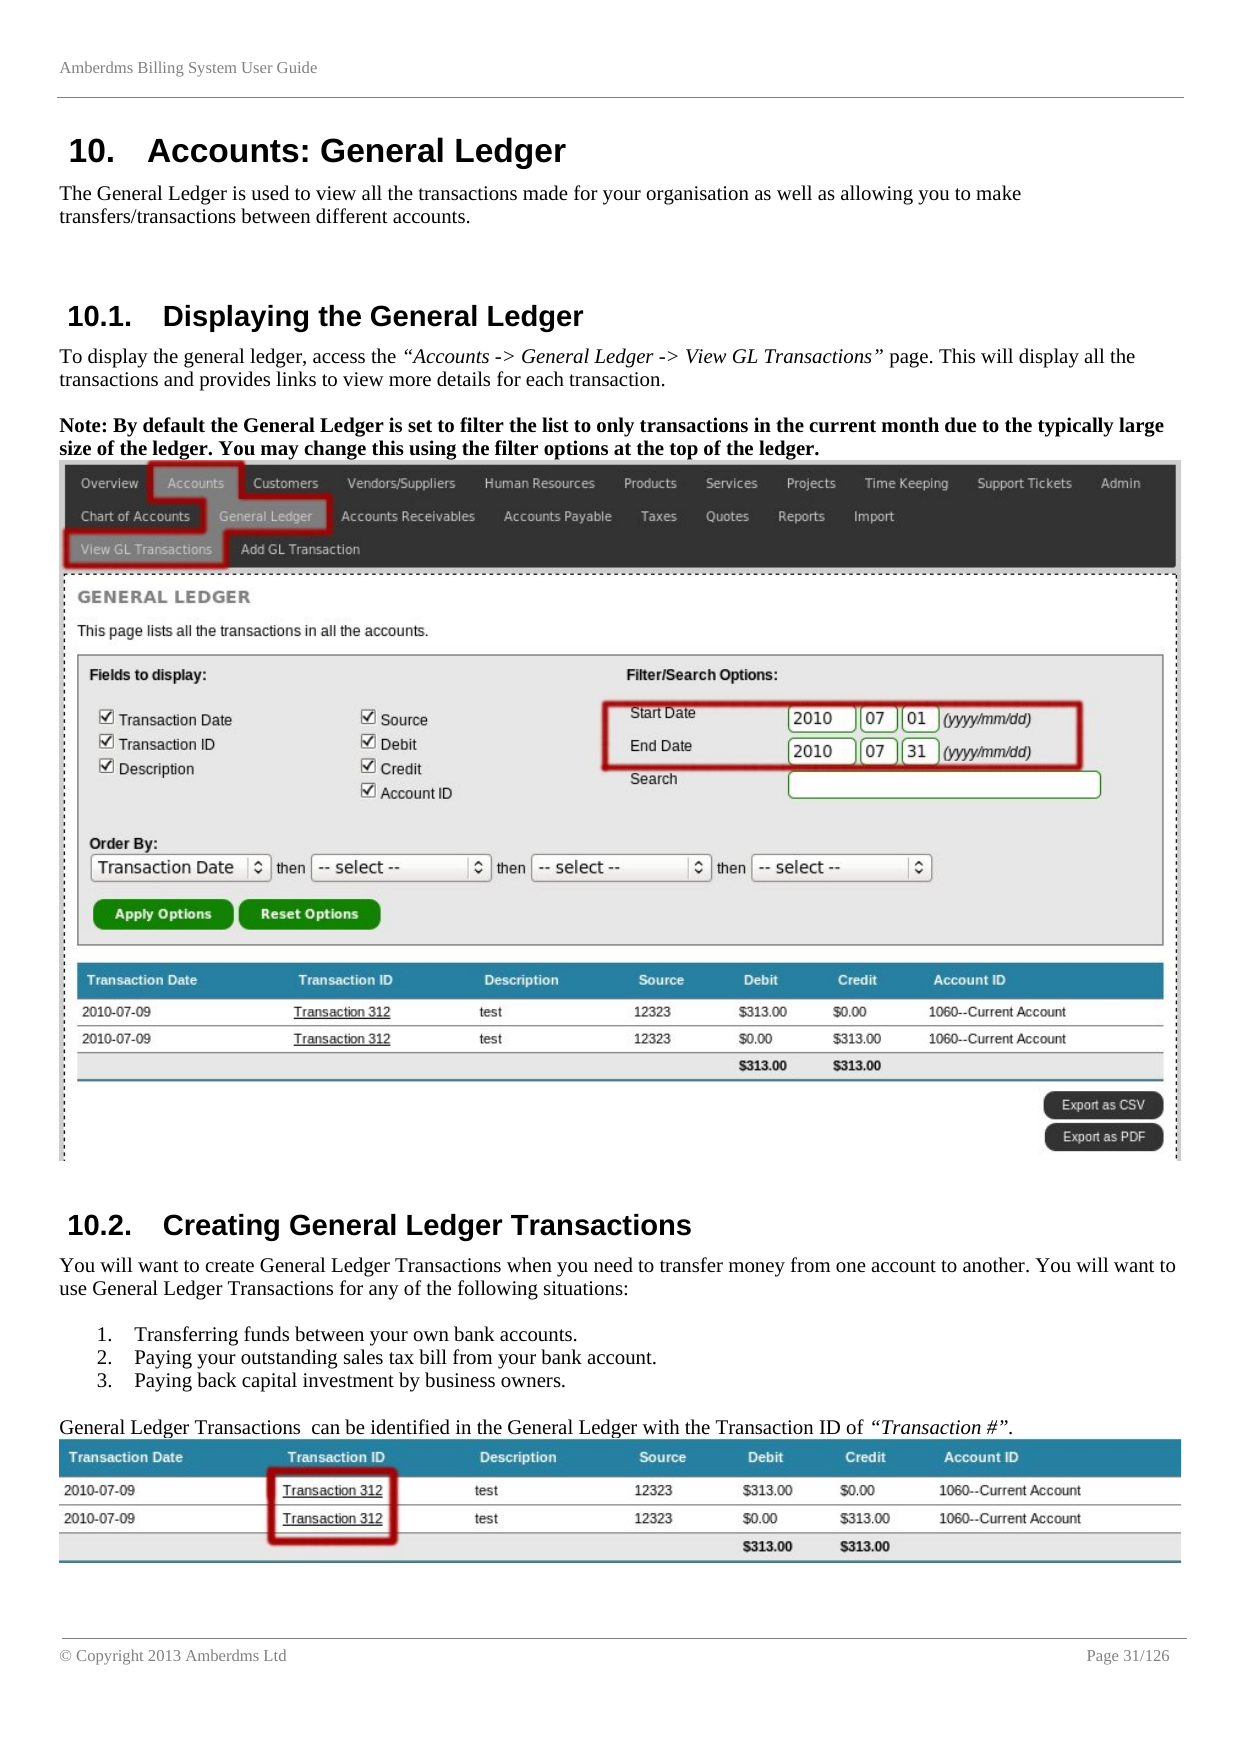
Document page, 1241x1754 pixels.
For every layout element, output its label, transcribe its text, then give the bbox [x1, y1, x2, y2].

list Paying your outstanding sales tax bill from your bank account. [97, 1346, 1181, 1369]
picture [59, 460, 1182, 1161]
picture [59, 1438, 1182, 1563]
text The General Ledger is used to view all the transactions made for your organisation as well as allowing you to make transfers/transactions between different accounts. [59, 182, 1181, 228]
text General Ledger Transactions can be identified in the General Ledger with the Transaction ID of “Transaction #”. [59, 1416, 1181, 1438]
text Note: By default the General Ledger is set to filter the list to only transactions in the current month due to the typically large size of the ledger. You may change this using the filter options at the top of the ledger. [59, 414, 1181, 460]
list Paying back capital investment by business owners. [97, 1369, 1181, 1392]
subtitle Creating General Ledger Transactions [59, 1209, 1181, 1241]
subtitle Displaying the General Ledger [59, 299, 1181, 332]
list Transferring funds between your own bank accounts. [97, 1323, 1181, 1346]
subtitle Accounts: General Ledger [59, 132, 1181, 169]
text You will want to create General Ledger Transactions when you need to transfer money from one account to another. You will want to use General Ledger Transactions for any of the following situations: [59, 1254, 1181, 1300]
text To display the general ledger, access the “Accounts -> General Ledger -> View GL Transactions” page. This will display all the transactions and provides links to view more details for each transaction. [59, 344, 1181, 391]
